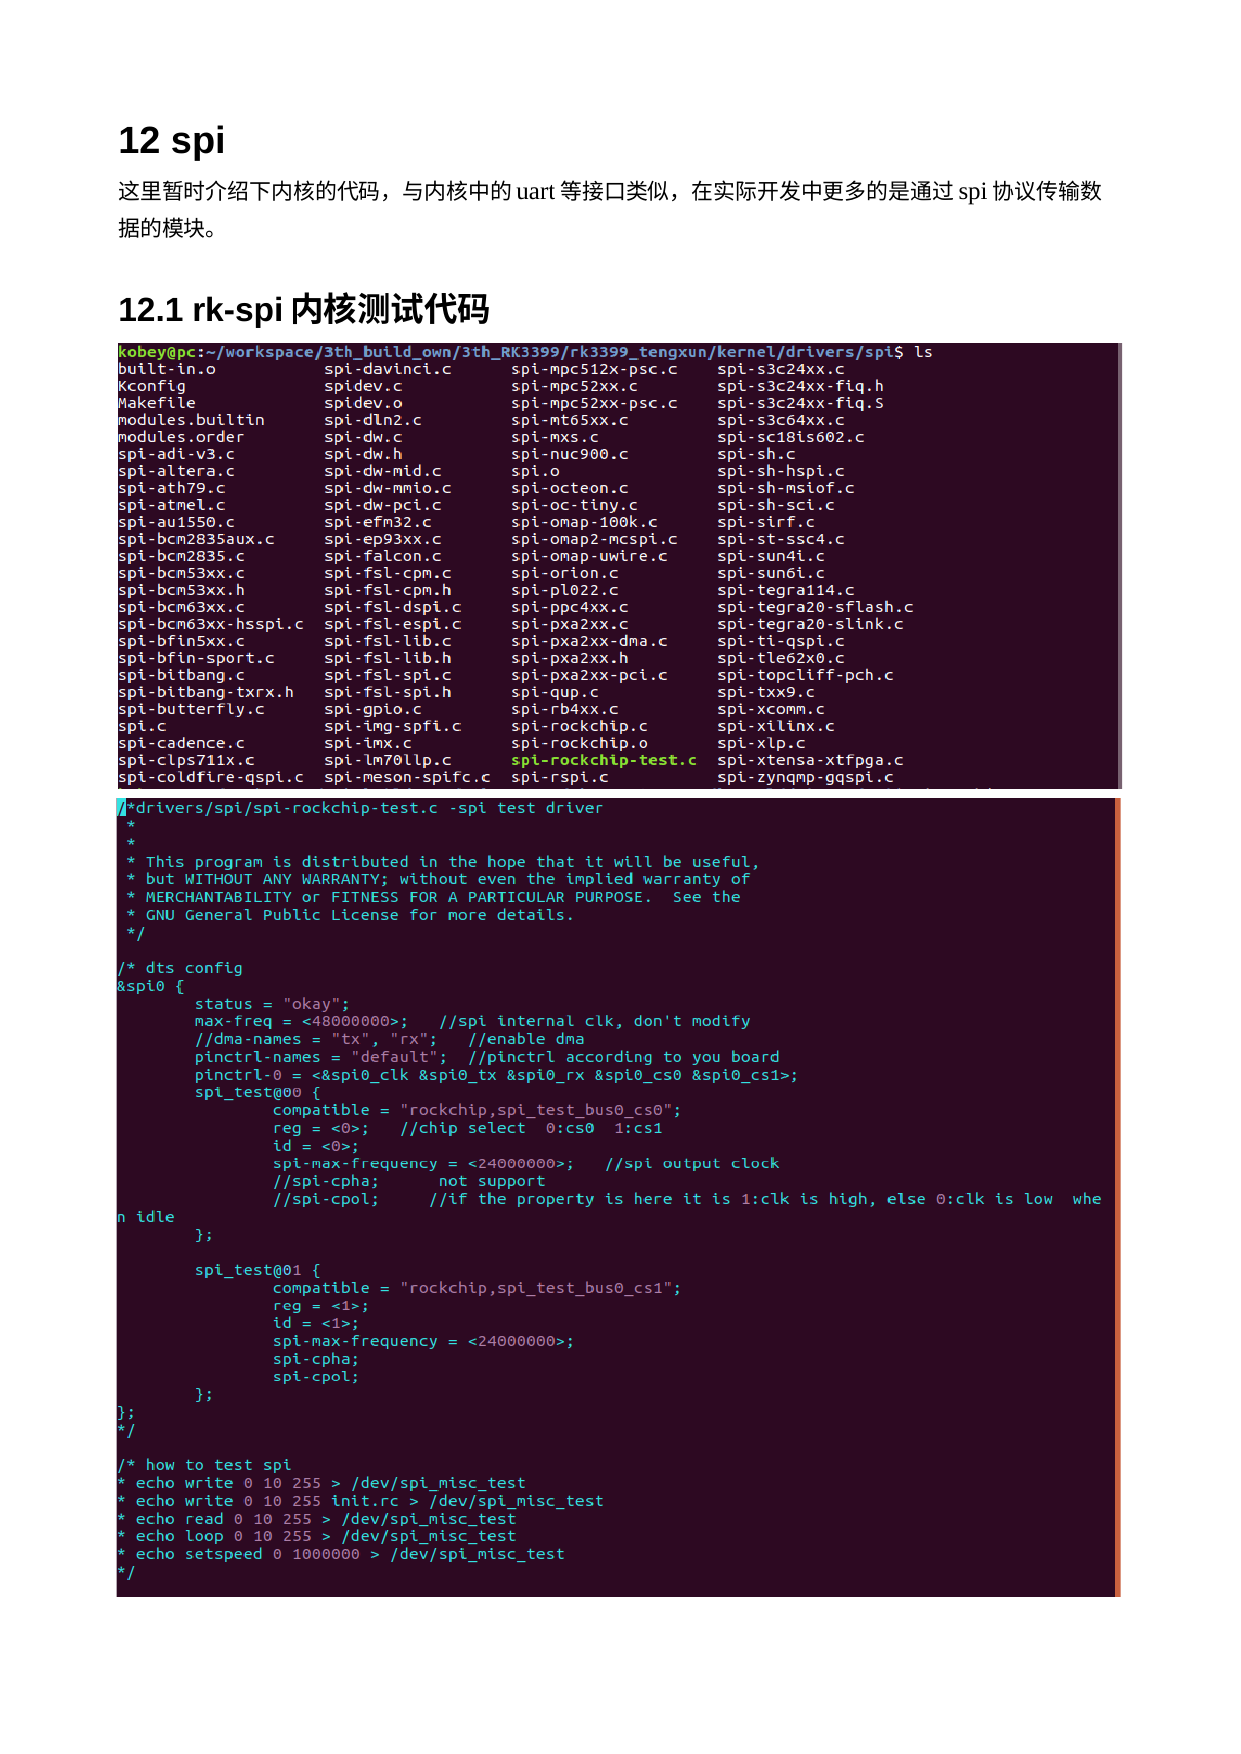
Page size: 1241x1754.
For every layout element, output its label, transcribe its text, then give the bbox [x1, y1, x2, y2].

picture [118, 343, 1123, 789]
text 这里暂时介绍下内核的代码，与内核中的uart等接口类似，在实际开发中更多的是通过spi协议传输数据的模块。 [118, 174, 1122, 242]
picture [116, 798, 1121, 1597]
subtitle 12 spi [118, 118, 1122, 162]
subtitle 12.1 rk-spi内核测试代码 [118, 282, 1122, 331]
